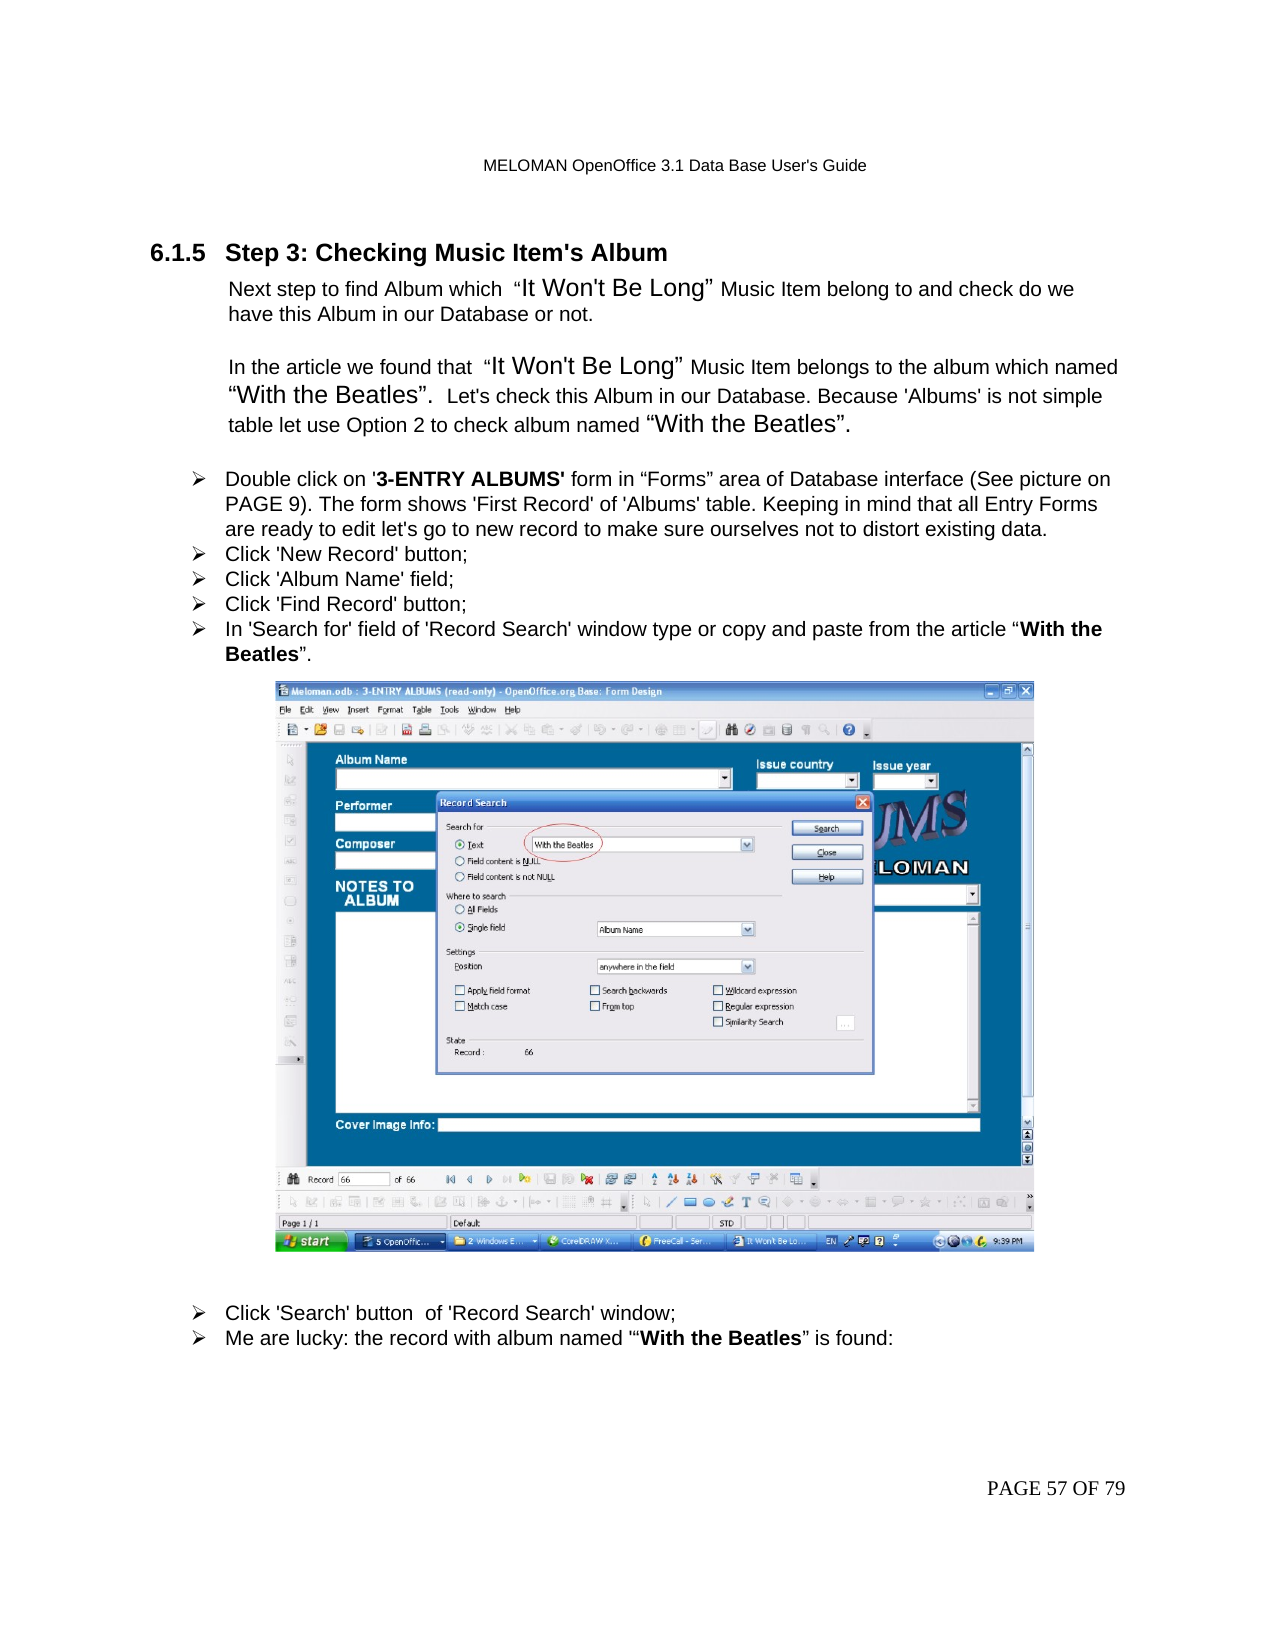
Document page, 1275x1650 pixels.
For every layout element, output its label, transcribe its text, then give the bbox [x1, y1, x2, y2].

list Click 'New Record' button; [191, 541, 1125, 566]
list Click 'Album Name' field; [191, 566, 1125, 591]
subtitle Step 3: Checking Music Item's Album [150, 237, 1125, 266]
list Click 'Find Record' button; [191, 591, 1125, 616]
list Double click on '3-ENTRY ALBUMS' form in “Forms” area of Database interface (See picture on PAGE 9). The form shows 'First Record' of 'Albums' table. Keeping in mind that all Entry Forms are ready to edit let's go to new record to make sure ourselves not to distort existing data. [191, 466, 1125, 541]
list Click 'Search' button of 'Record Search' window; [191, 1300, 1125, 1325]
list In 'Search for' field of 'Record Search' window type or copy and paste from the article “With the Beatles”. [191, 616, 1125, 666]
text Next step to find Album which “It Won't Be Long” Music Item belong to and check do we have this Album in our Database or not. [228, 272, 1125, 326]
list Me are lucky: the record with album named '“With the Beatles” is found: [191, 1325, 1125, 1350]
list In the article we found that “It Won't Be Long” Music Item belongs to the album which named “With the Beatles”. Let's check this Album in our Database. Because 'Albums' is not simple table let use Option 2 to check album named “With the Beatles”. [228, 351, 1125, 437]
picture [275, 681, 1035, 1252]
